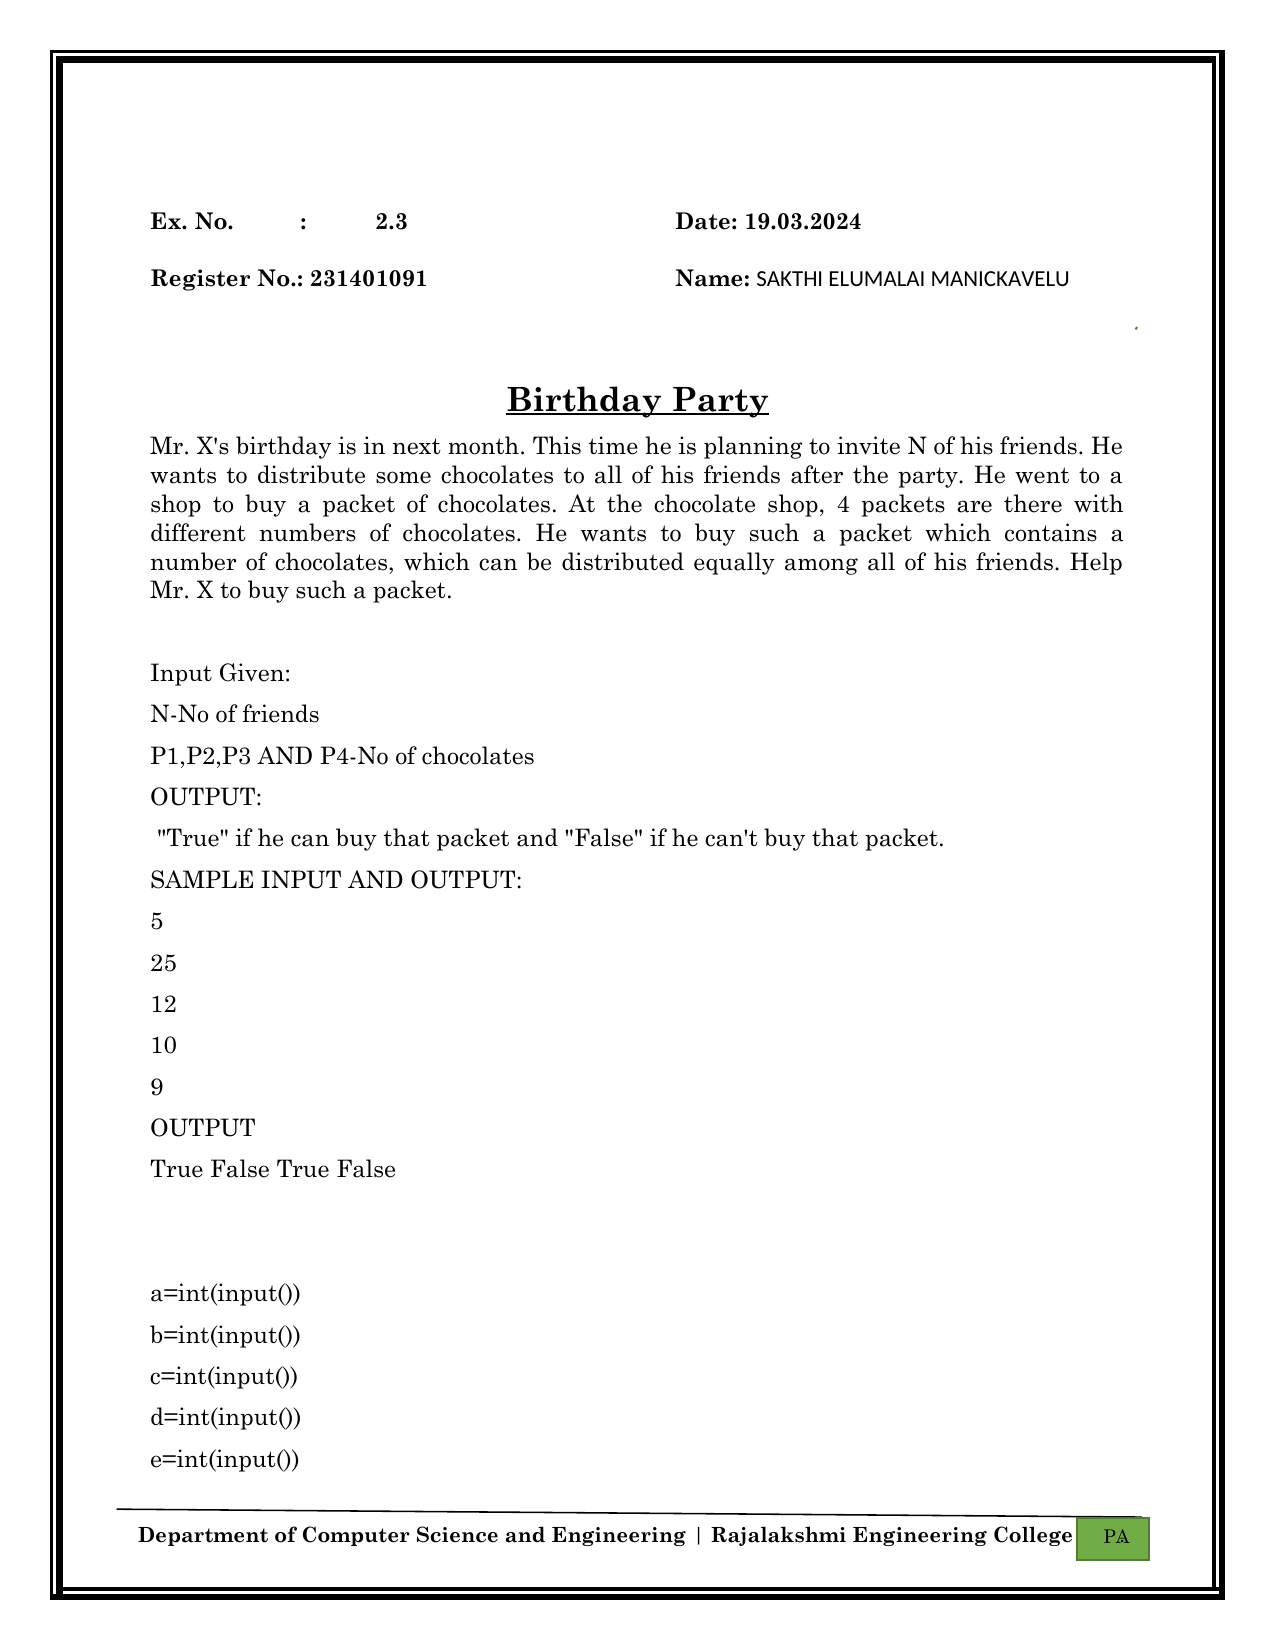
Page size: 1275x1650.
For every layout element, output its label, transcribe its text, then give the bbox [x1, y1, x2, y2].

text Input Given: [150, 658, 1125, 687]
text Ex. No. : 2.3 Date: 19.03.2024 [150, 207, 1125, 235]
text 25 [150, 947, 1125, 976]
text b=int(input()) [150, 1319, 1125, 1348]
text P1,P2,P3 AND P4-No of chocolates [150, 741, 1125, 769]
text OUTPUT: [150, 782, 1125, 811]
text N-No of friends [150, 699, 1125, 728]
text Birthday Party [150, 378, 1125, 418]
text c=int(input()) [150, 1361, 1125, 1390]
text 9 [150, 1071, 1125, 1100]
text "True" if he can buy that packet and "False" if he can't buy that packet. [150, 823, 1125, 852]
text True False True False [150, 1154, 1125, 1183]
text OUTPUT [150, 1113, 1125, 1142]
text 10 [150, 1030, 1125, 1059]
text d=int(input()) [150, 1402, 1125, 1431]
text 5 [150, 906, 1125, 935]
text Register No.: 231401091 Name: SAKTHI ELUMALAI MANICKAVELU [150, 264, 1125, 292]
text e=int(input()) [150, 1443, 1125, 1472]
text a=int(input()) [150, 1278, 1125, 1307]
text SAMPLE INPUT AND OUTPUT: [150, 864, 1125, 893]
text Mr. X's birthday is in next month. This time he is planning to invite N of his friends. He wants to distribute some chocolates to all of his friends after the party. He went to a shop to buy a packet of chocolates. At the chocolate shop, 4 packets are there with different numbers of chocolates. He wants to buy such a packet which contains a number of chocolates, which can be distributed equally among all of his friends. Help Mr. X to buy such a packet. [150, 431, 1125, 604]
text 12 [150, 989, 1125, 1017]
